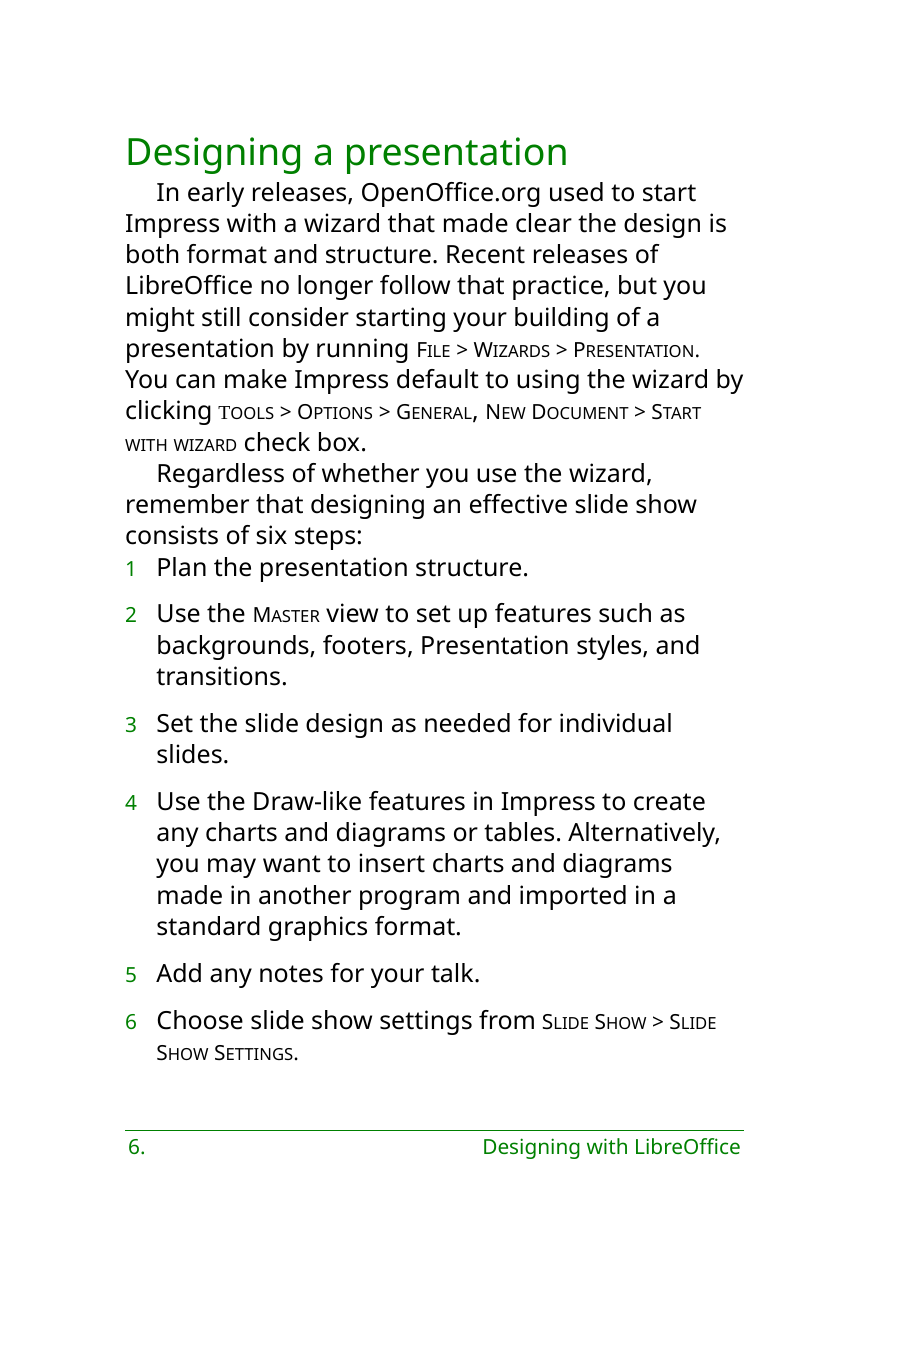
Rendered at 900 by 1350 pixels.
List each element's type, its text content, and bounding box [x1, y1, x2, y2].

list Plan the presentation structure. [125, 551, 744, 582]
subtitle Designing a presentation [125, 125, 744, 176]
text Regardless of whether you use the wizard, remember that designing an effective slide show consists of six steps: [125, 457, 744, 551]
list Add any notes for your talk. [125, 957, 744, 988]
list Use the Draw-like features in Impress to create any charts and diagrams or tables. Alternatively, you may want to insert charts and diagrams made in another program and imported in a standard graphics format. [125, 785, 744, 942]
list Choose slide show settings from Slide Show > Slide Show Settings. [125, 1004, 744, 1067]
list Set the slide design as needed for individual slides. [125, 707, 744, 770]
list Use the Master view to set up features such as backgrounds, footers, Presentation styles, and transitions. [125, 598, 744, 692]
text In early releases, OpenOffice.org used to start Impress with a wizard that made clear the design is both format and structure. Recent releases of LibreOffice no longer follow that practice, but you might still consider starting your building of a presentation by running File > Wizards > Presentation. You can make Impress default to using the wizard by clicking Tools > Options > General, New Document > Start with wizard check box. [125, 176, 744, 457]
